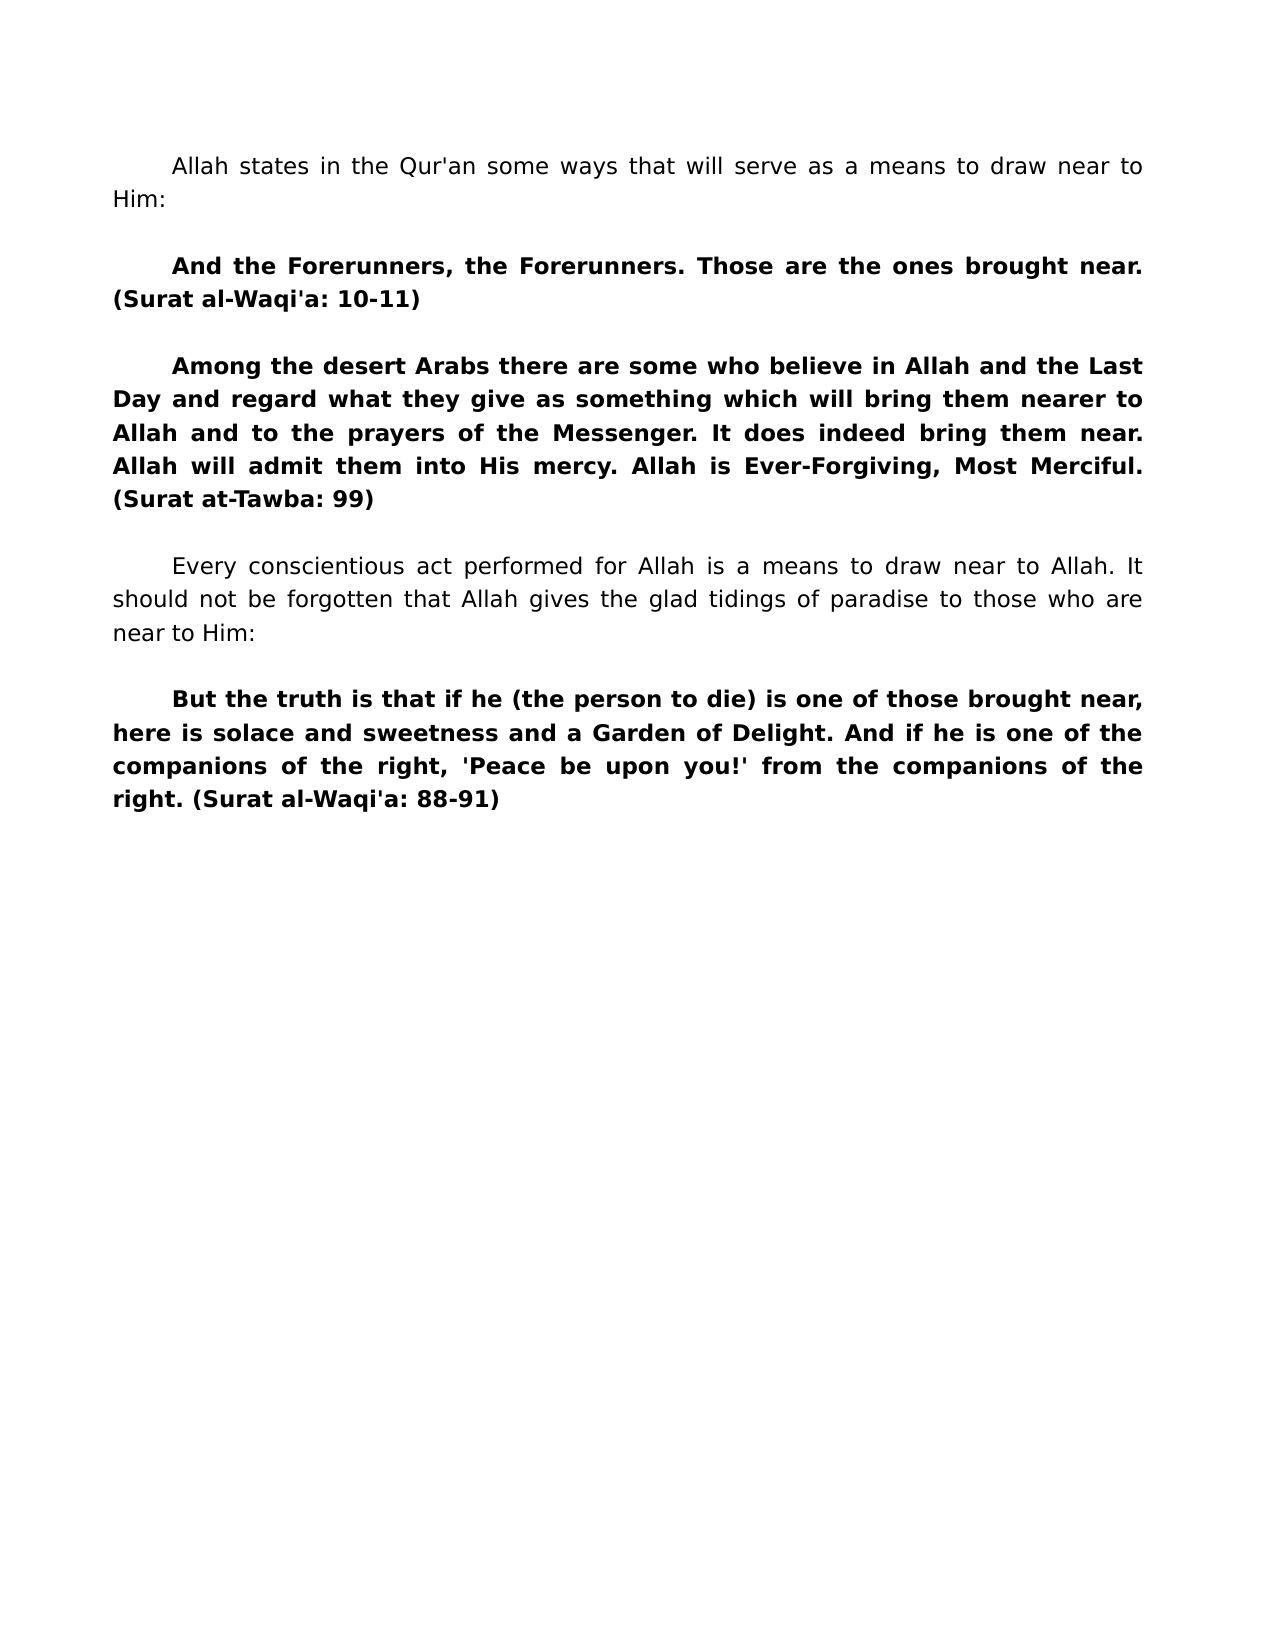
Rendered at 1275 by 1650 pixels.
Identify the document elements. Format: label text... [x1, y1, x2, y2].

text Every conscientious act performed for Allah is a means to draw near to Allah. It should not be forgotten that Allah gives the glad tidings of paradise to those who are near to Him: [112, 548, 1145, 648]
text Allah states in the Qur'an some ways that will serve as a means to draw near to Him: [112, 148, 1145, 214]
text But the truth is that if he (the person to die) is one of those brought near, here is solace and sweetness and a Garden of Delight. And if he is one of the companions of the right, 'Peace be upon you!' from the companions of the right. (Surat al-Waqi'a: 88-91) [112, 681, 1145, 814]
text And the Forerunners, the Forerunners. Those are the ones brought near. (Surat al-Waqi'a: 10-11) [112, 248, 1145, 314]
text Among the desert Arabs there are some who believe in Allah and the Last Day and regard what they give as something which will bring them nearer to Allah and to the prayers of the Messenger. It does indeed bring them near. Allah will admit them into His mercy. Allah is Ever-Forgiving, Most Merciful. (Surat at-Tawba: 99) [112, 348, 1145, 514]
